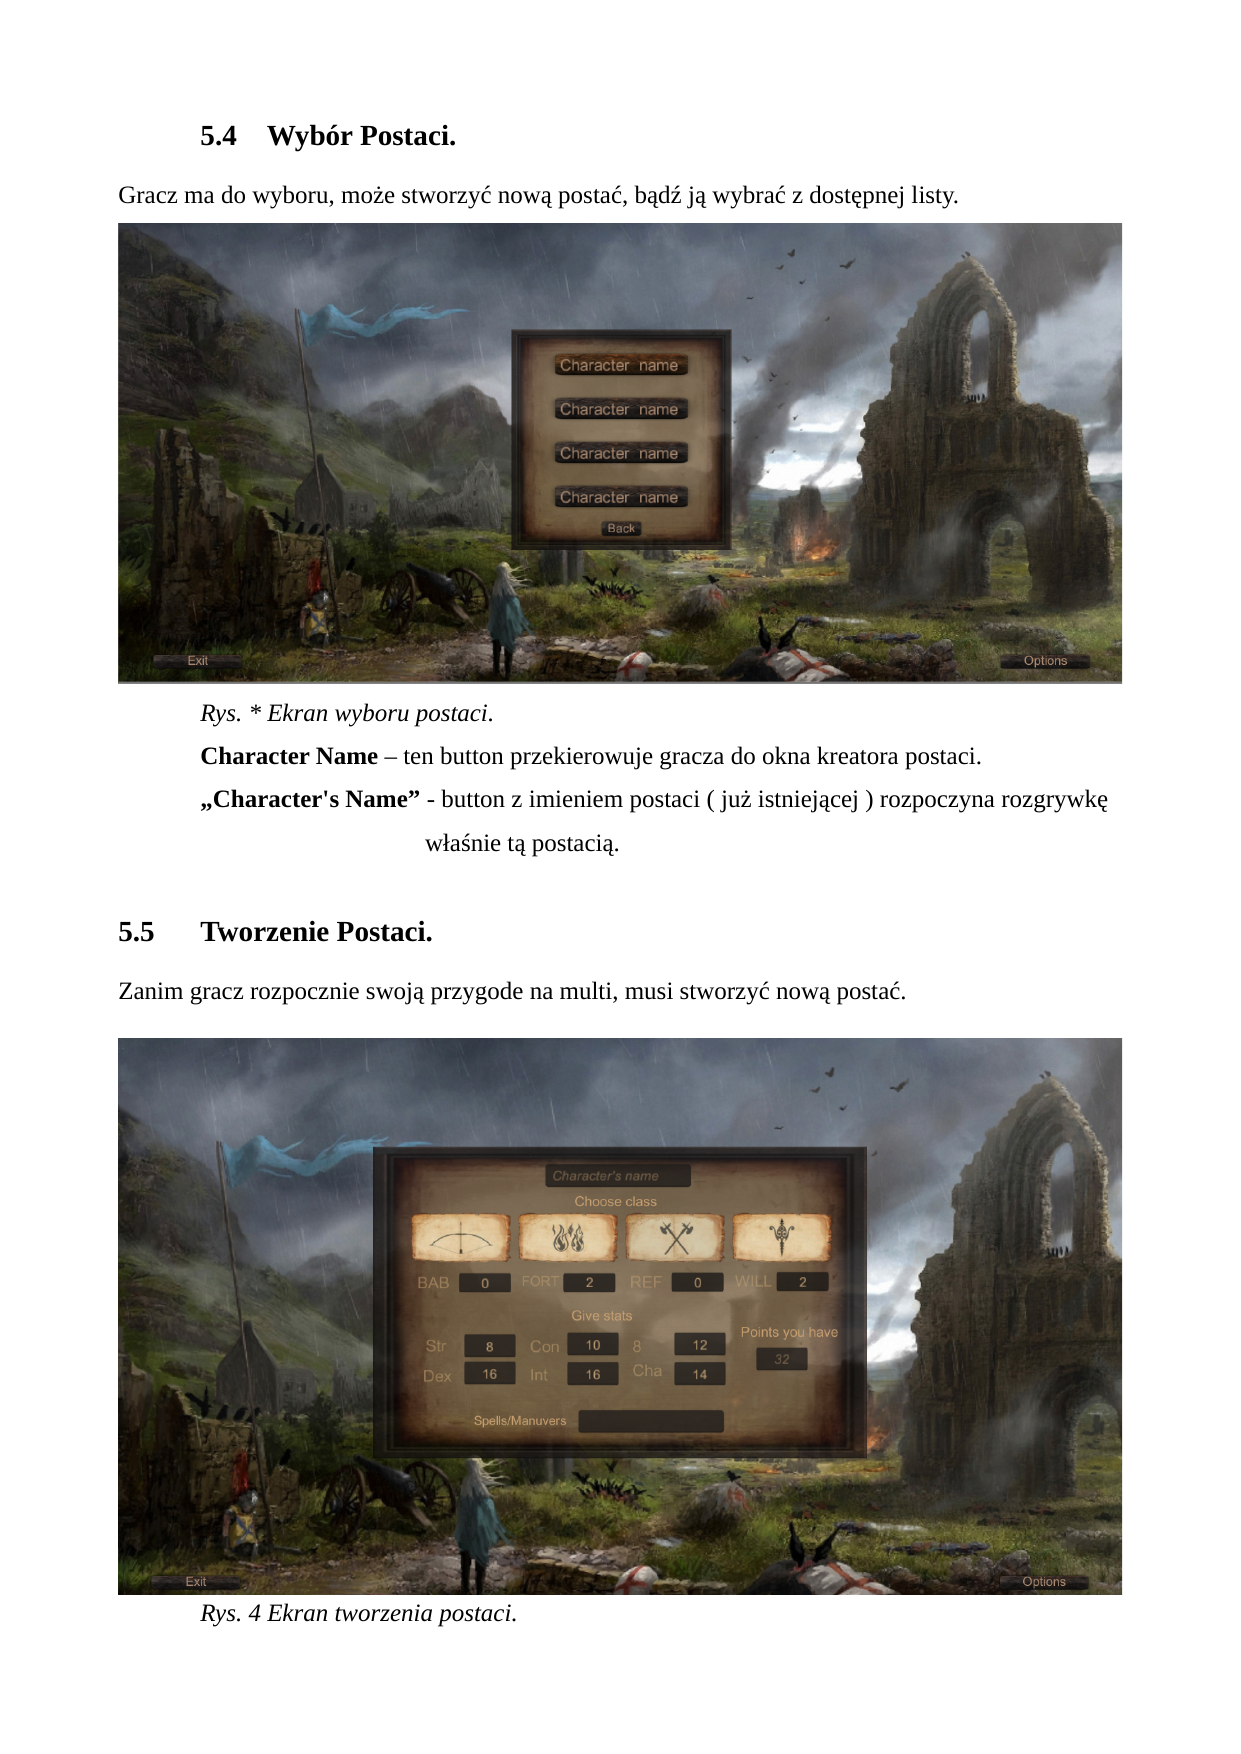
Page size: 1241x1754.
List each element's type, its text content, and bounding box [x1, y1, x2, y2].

text Rys. 4 Ekran tworzenia postaci. [118, 1595, 1122, 1627]
picture [118, 223, 1123, 684]
picture [118, 1038, 1123, 1595]
text „Character's Name” - button z imieniem postaci ( już istniejącej ) rozpoczyna rozgrywkę właśnie tą postacią. [118, 784, 1122, 856]
text 5.5 Tworzenie Postaci. [118, 914, 1122, 947]
text Character Name – ten button przekierowuje gracza do okna kreatora postaci. [118, 741, 1122, 770]
text Rys. * Ekran wyboru postaci. [118, 684, 1122, 727]
text Gracz ma do wyboru, może stworzyć nową postać, bądź ją wybrać z dostępnej listy. [118, 180, 1122, 209]
text Zanim gracz rozpocznie swoją przygode na multi, musi stworzyć nową postać. [118, 976, 1122, 1005]
text 5.4 Wybór Postaci. [118, 118, 1122, 152]
